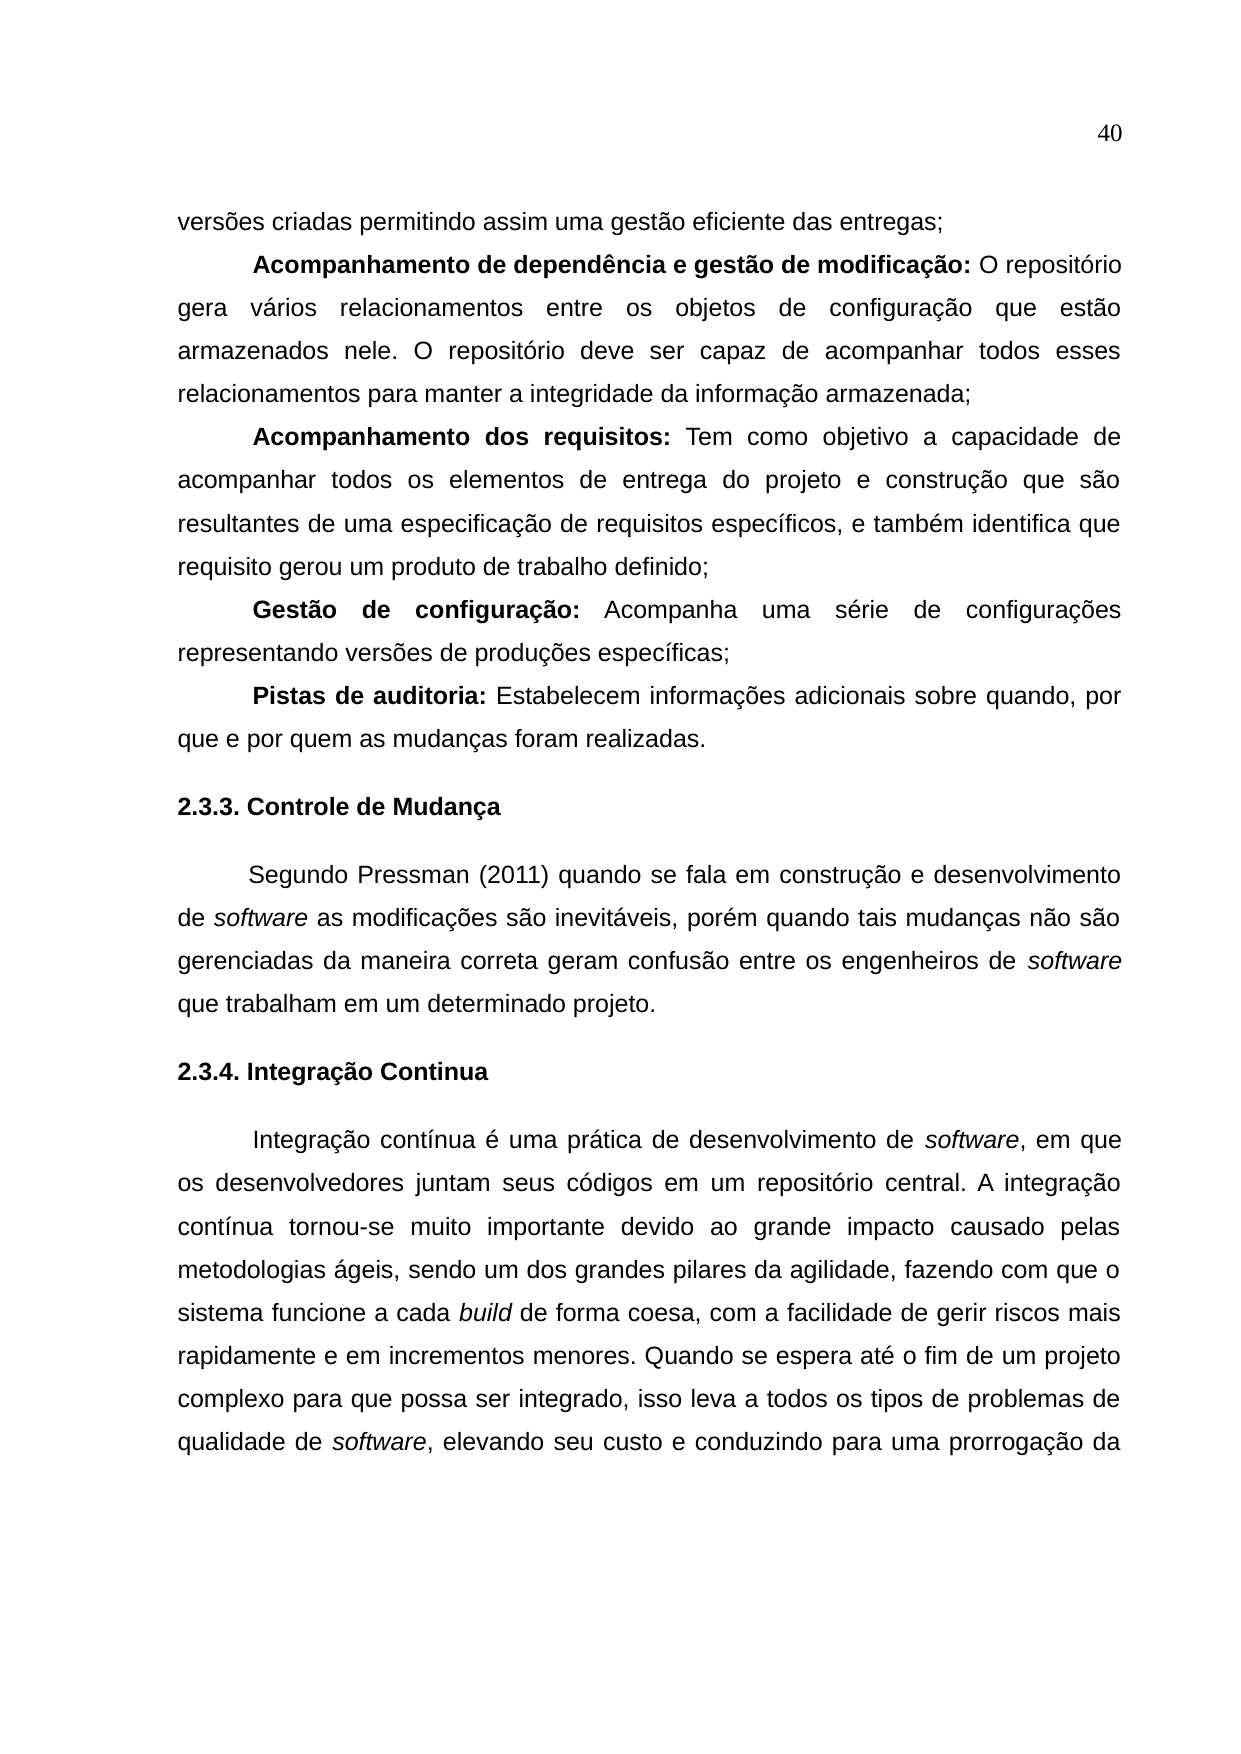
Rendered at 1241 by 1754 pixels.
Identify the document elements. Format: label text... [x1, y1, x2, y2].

subtitle 2.3.4. Integração Continua [177, 1057, 1122, 1086]
subtitle 2.3.3. Controle de Mudança [177, 792, 1122, 821]
text Acompanhamento dos requisitos: Tem como objetivo a capacidade de acompanhar todos os elementos de entrega do projeto e construção que são resultantes de uma especificação de requisitos específicos, e também identifica que requisito gerou um produto de trabalho definido; [177, 422, 1122, 580]
text Segundo Pressman (2011) quando se fala em construção e desenvolvimento de software as modificações são inevitáveis, porém quando tais mudanças não são gerenciadas da maneira correta geram confusão entre os engenheiros de software que trabalham em um determinado projeto. [177, 860, 1122, 1018]
text Integração contínua é uma prática de desenvolvimento de software, em que os desenvolvedores juntam seus códigos em um repositório central. A integração contínua tornou-se muito importante devido ao grande impacto causado pelas metodologias ágeis, sendo um dos grandes pilares da agilidade, fazendo com que o sistema funcione a cada build de forma coesa, com a facilidade de gerir riscos mais rapidamente e em incrementos menores. Quando se espera até o fim de um projeto complexo para que possa ser integrado, isso leva a todos os tipos de problemas de qualidade de software, elevando seu custo e conduzindo para uma prorrogação da [177, 1125, 1122, 1456]
text Gestão de configuração: Acompanha uma série de configurações representando versões de produções específicas; [177, 595, 1122, 667]
text Pistas de auditoria: Estabelecem informações adicionais sobre quando, por que e por quem as mudanças foram realizadas. [177, 681, 1122, 753]
text versões criadas permitindo assim uma gestão eficiente das entregas; [177, 207, 1122, 235]
text Acompanhamento de dependência e gestão de modificação: O repositório gera vários relacionamentos entre os objetos de configuração que estão armazenados nele. O repositório deve ser capaz de acompanhar todos esses relacionamentos para manter a integridade da informação armazenada; [177, 250, 1122, 408]
